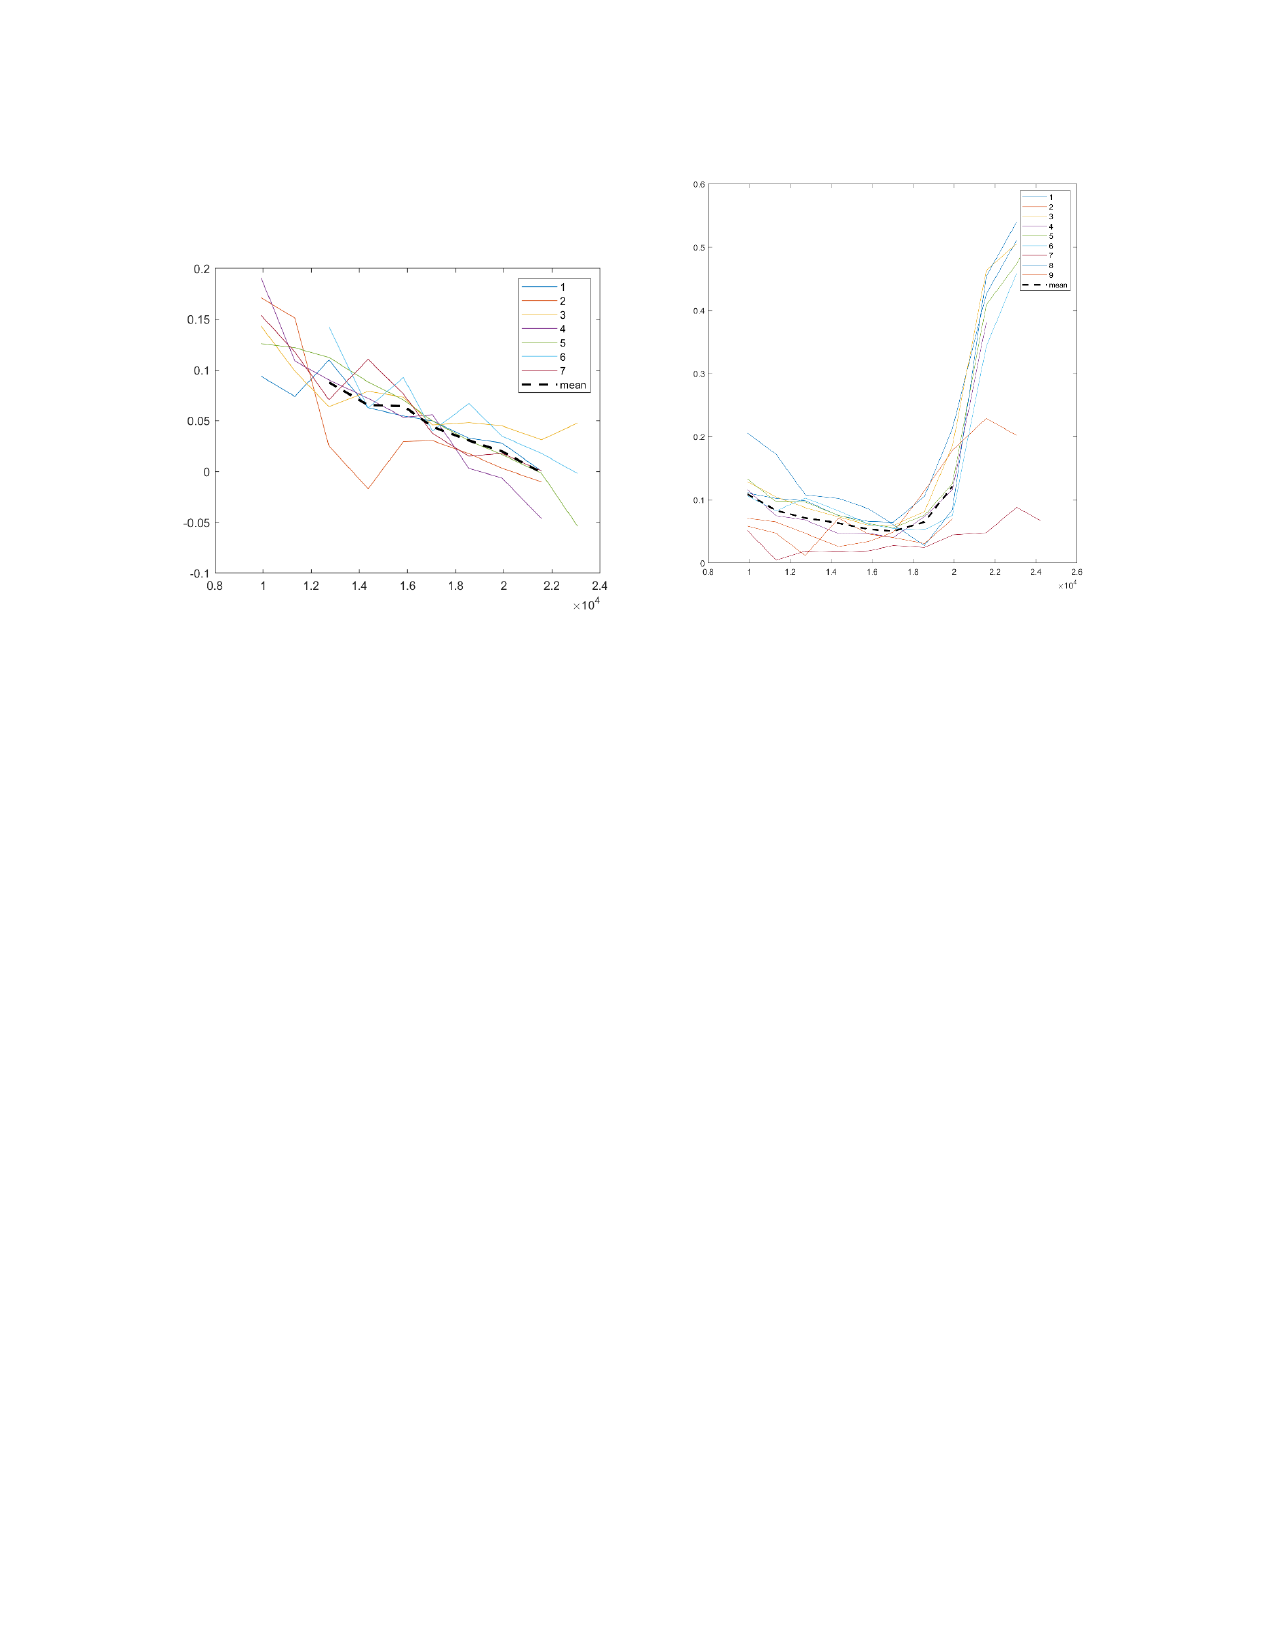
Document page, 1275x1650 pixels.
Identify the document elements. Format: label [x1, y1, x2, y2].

picture [150, 150, 1122, 614]
